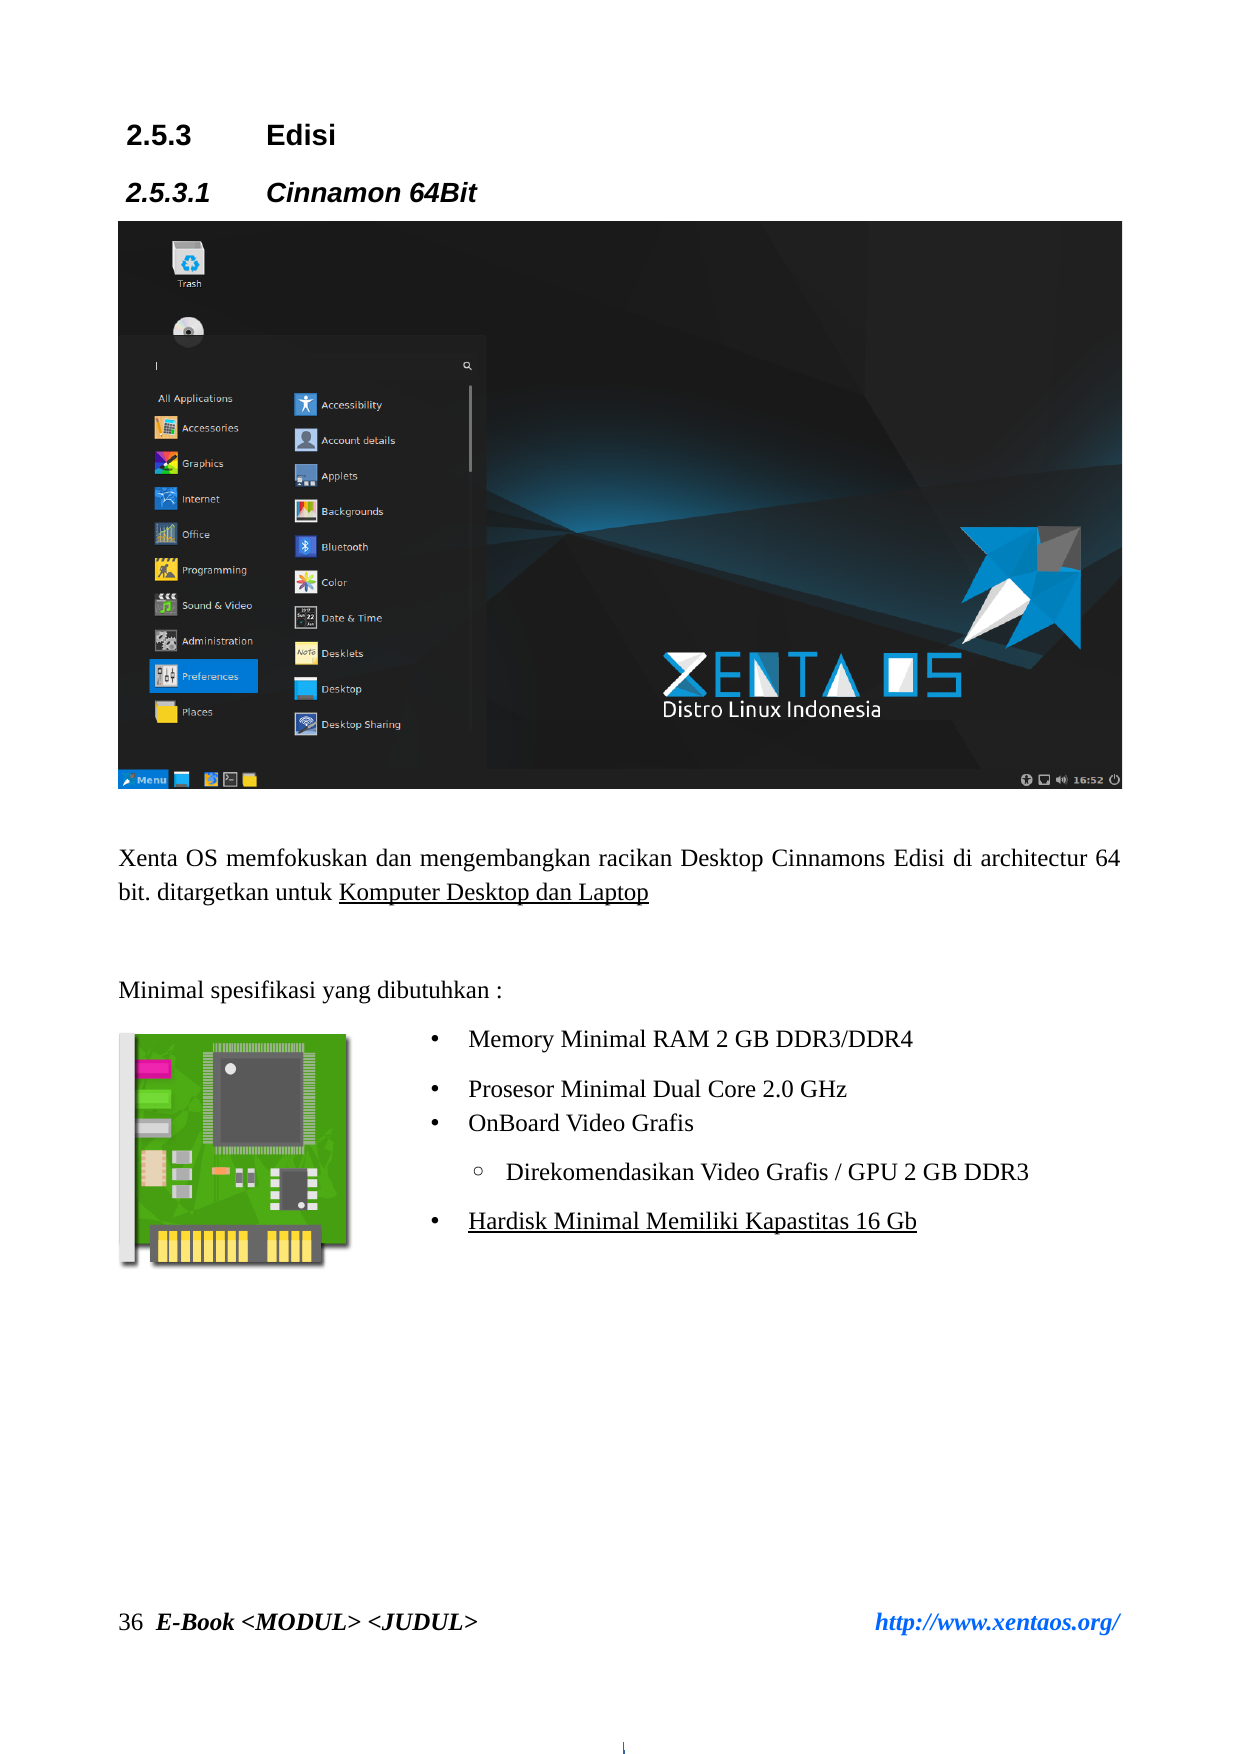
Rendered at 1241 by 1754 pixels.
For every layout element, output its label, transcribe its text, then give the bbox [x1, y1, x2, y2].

text Xenta OS memfokuskan dan mengembangkan racikan Desktop Cinnamons Edisi di architectur 64 bit. ditargetkan untuk Komputer Desktop dan Laptop [118, 843, 1122, 906]
picture [118, 221, 1123, 789]
subtitle Edisi [118, 118, 1122, 152]
list Hardisk Minimal Memiliki Kapastitas 16 Gb [356, 1206, 1122, 1235]
list OnBoard Video Grafis [356, 1108, 1122, 1137]
list Memory Minimal RAM 2 GB DDR3/DDR4 [356, 1024, 1122, 1053]
subtitle Cinnamon 64Bit [118, 177, 1122, 209]
list Direkomendasikan Video Grafis / GPU 2 GB DDR3 [356, 1157, 1122, 1186]
list Prosesor Minimal Dual Core 2.0 GHz [356, 1074, 1122, 1102]
text Minimal spesifikasi yang dibutuhkan : [118, 976, 1122, 1004]
picture [108, 1024, 356, 1272]
